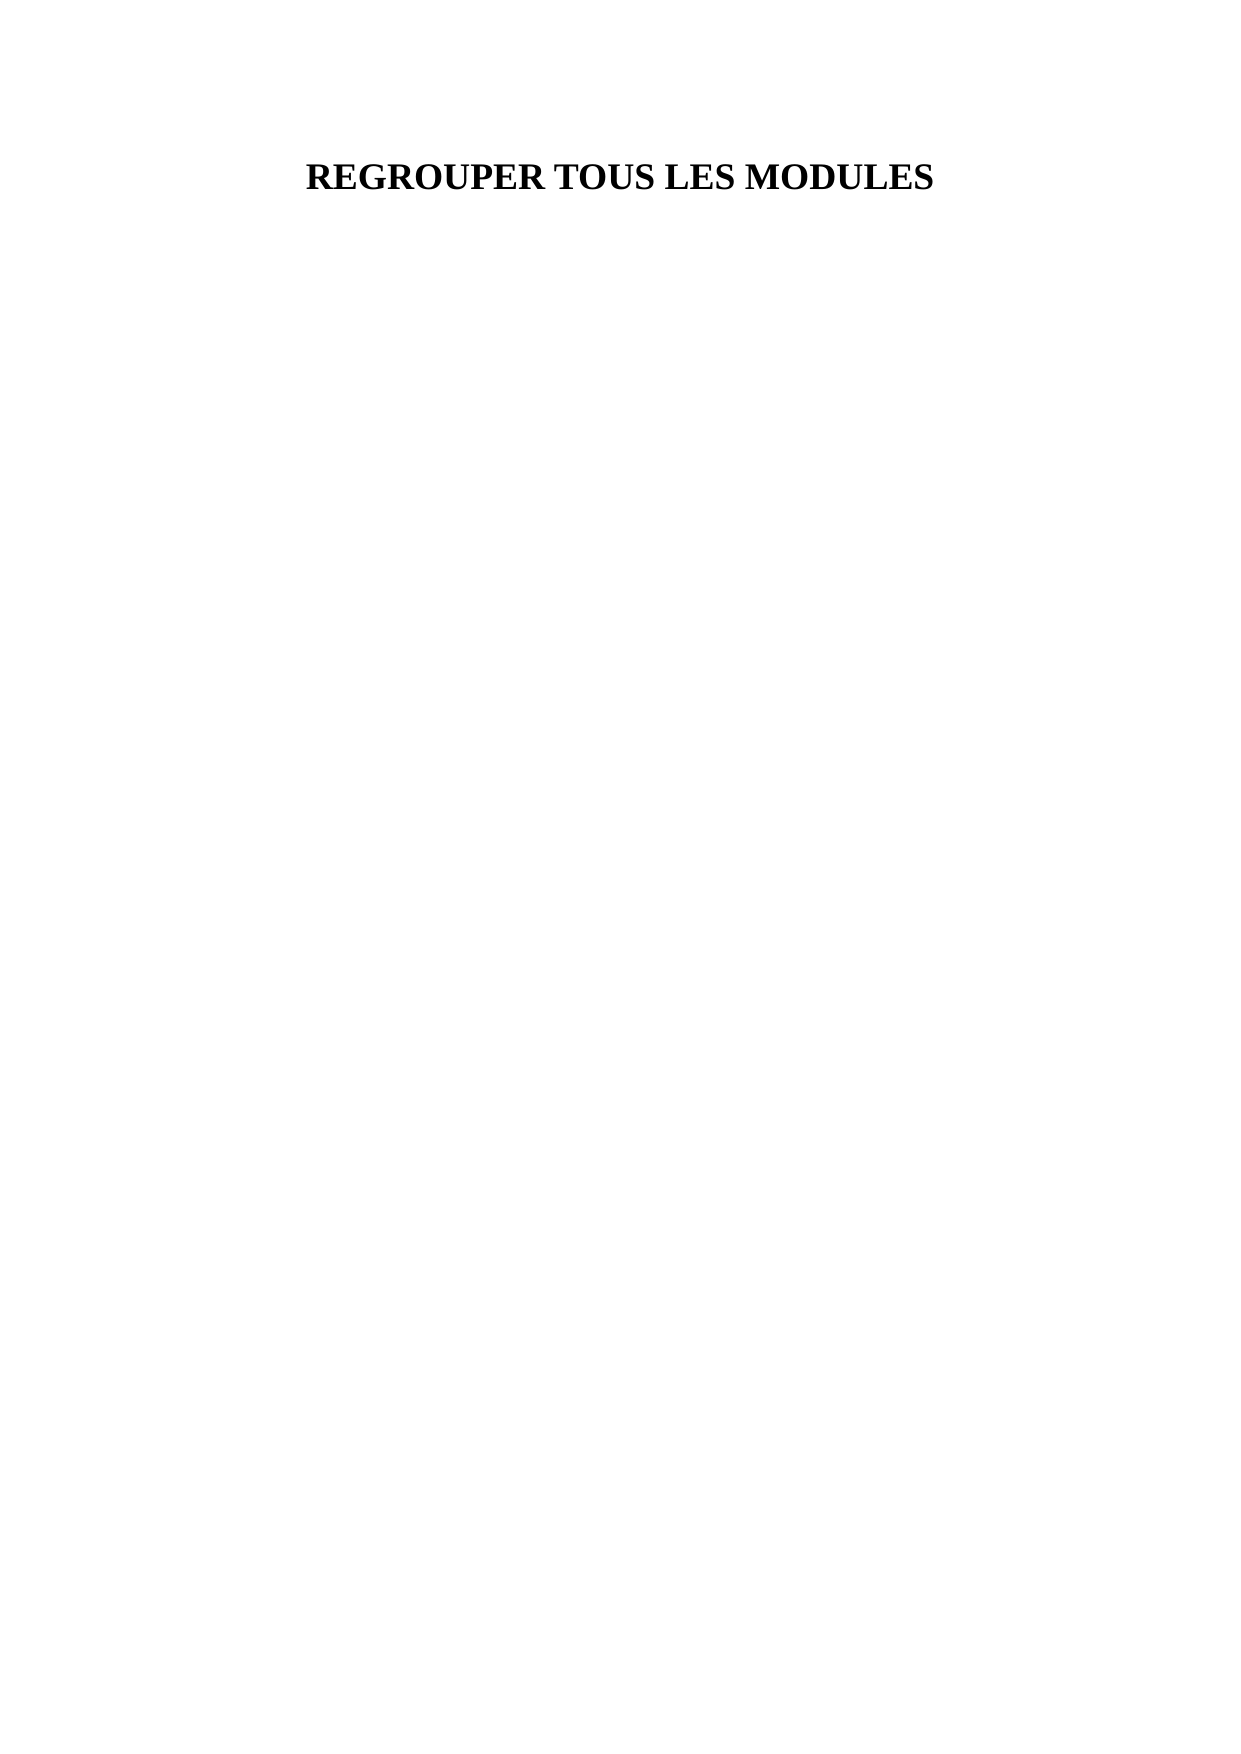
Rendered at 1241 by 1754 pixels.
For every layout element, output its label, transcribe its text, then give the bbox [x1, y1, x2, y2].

text REGROUPER TOUS LES MODULES [118, 154, 1122, 197]
